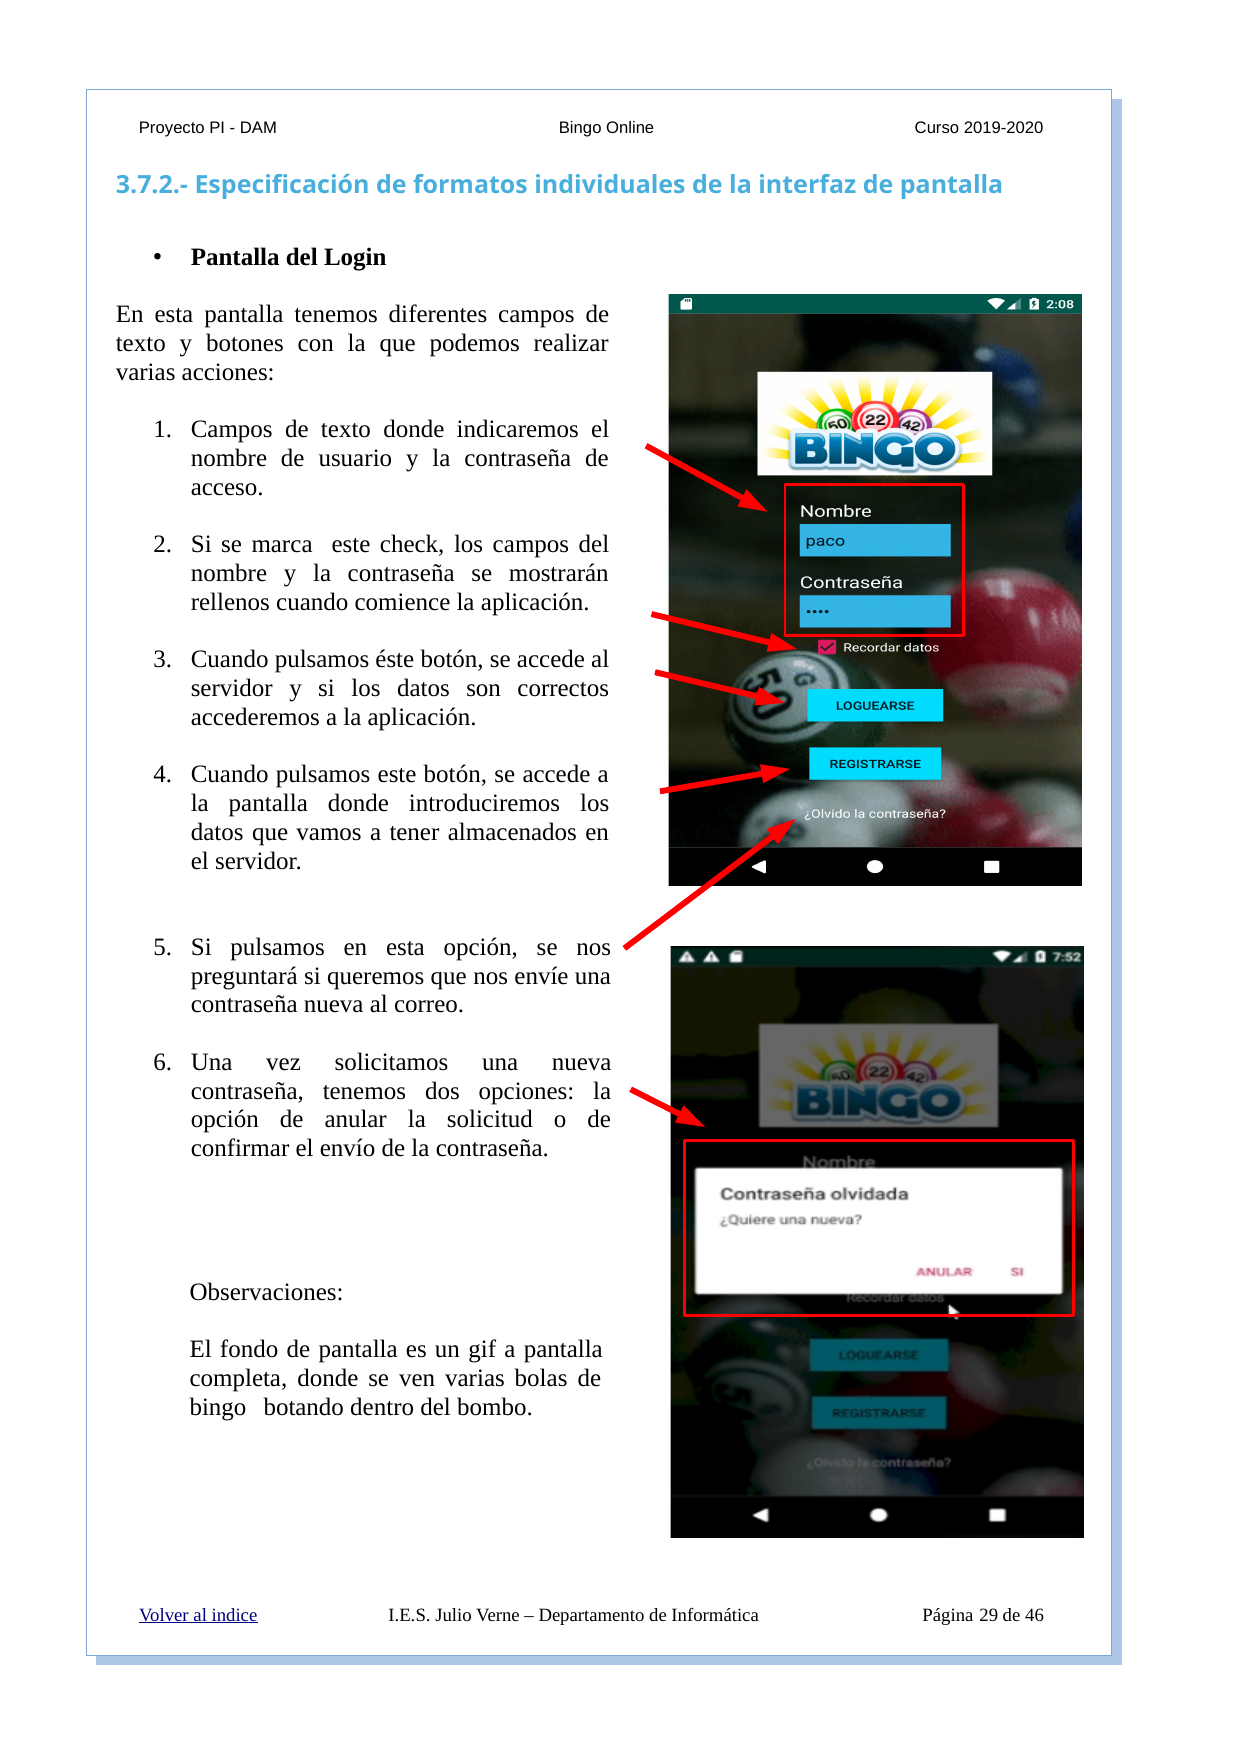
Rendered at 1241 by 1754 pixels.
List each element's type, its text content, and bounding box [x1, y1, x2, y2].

list Pantalla del Login [153, 242, 1082, 271]
picture [668, 294, 1082, 886]
subtitle 3.7.2.- Especificación de formatos individuales de la interfaz de pantalla [116, 167, 1082, 201]
text El fondo de pantalla es un gif a pantalla completa, donde se ven varias bolas de bingo botando dentro del bombo. [116, 1334, 670, 1421]
list Si se marca este check, los campos del nombre y la contraseña se mostrarán rellenos cuando comience la aplicación. [153, 529, 668, 616]
list Cuando pulsamos este botón, se accede a la pantalla donde introduciremos los datos que vamos a tener almacenados en el servidor. [153, 759, 668, 874]
text Observaciones: [116, 1277, 670, 1306]
text En esta pantalla tenemos diferentes campos de texto y botones con la que podemos realizar varias acciones: [116, 299, 668, 386]
list Campos de texto donde indicaremos el nombre de usuario y la contraseña de acceso. [153, 414, 668, 501]
list Si pulsamos en esta opción, se nos preguntará si queremos que nos envíe una contraseña nueva al correo. [153, 932, 1082, 1018]
picture [670, 946, 1084, 1538]
list Una vez solicitamos una nueva contraseña, tenemos dos opciones: la opción de anular la solicitud o de confirmar el envío de la contraseña. [153, 1047, 670, 1162]
list Cuando pulsamos éste botón, se accede al servidor y si los datos son correctos accederemos a la aplicación. [153, 644, 668, 731]
